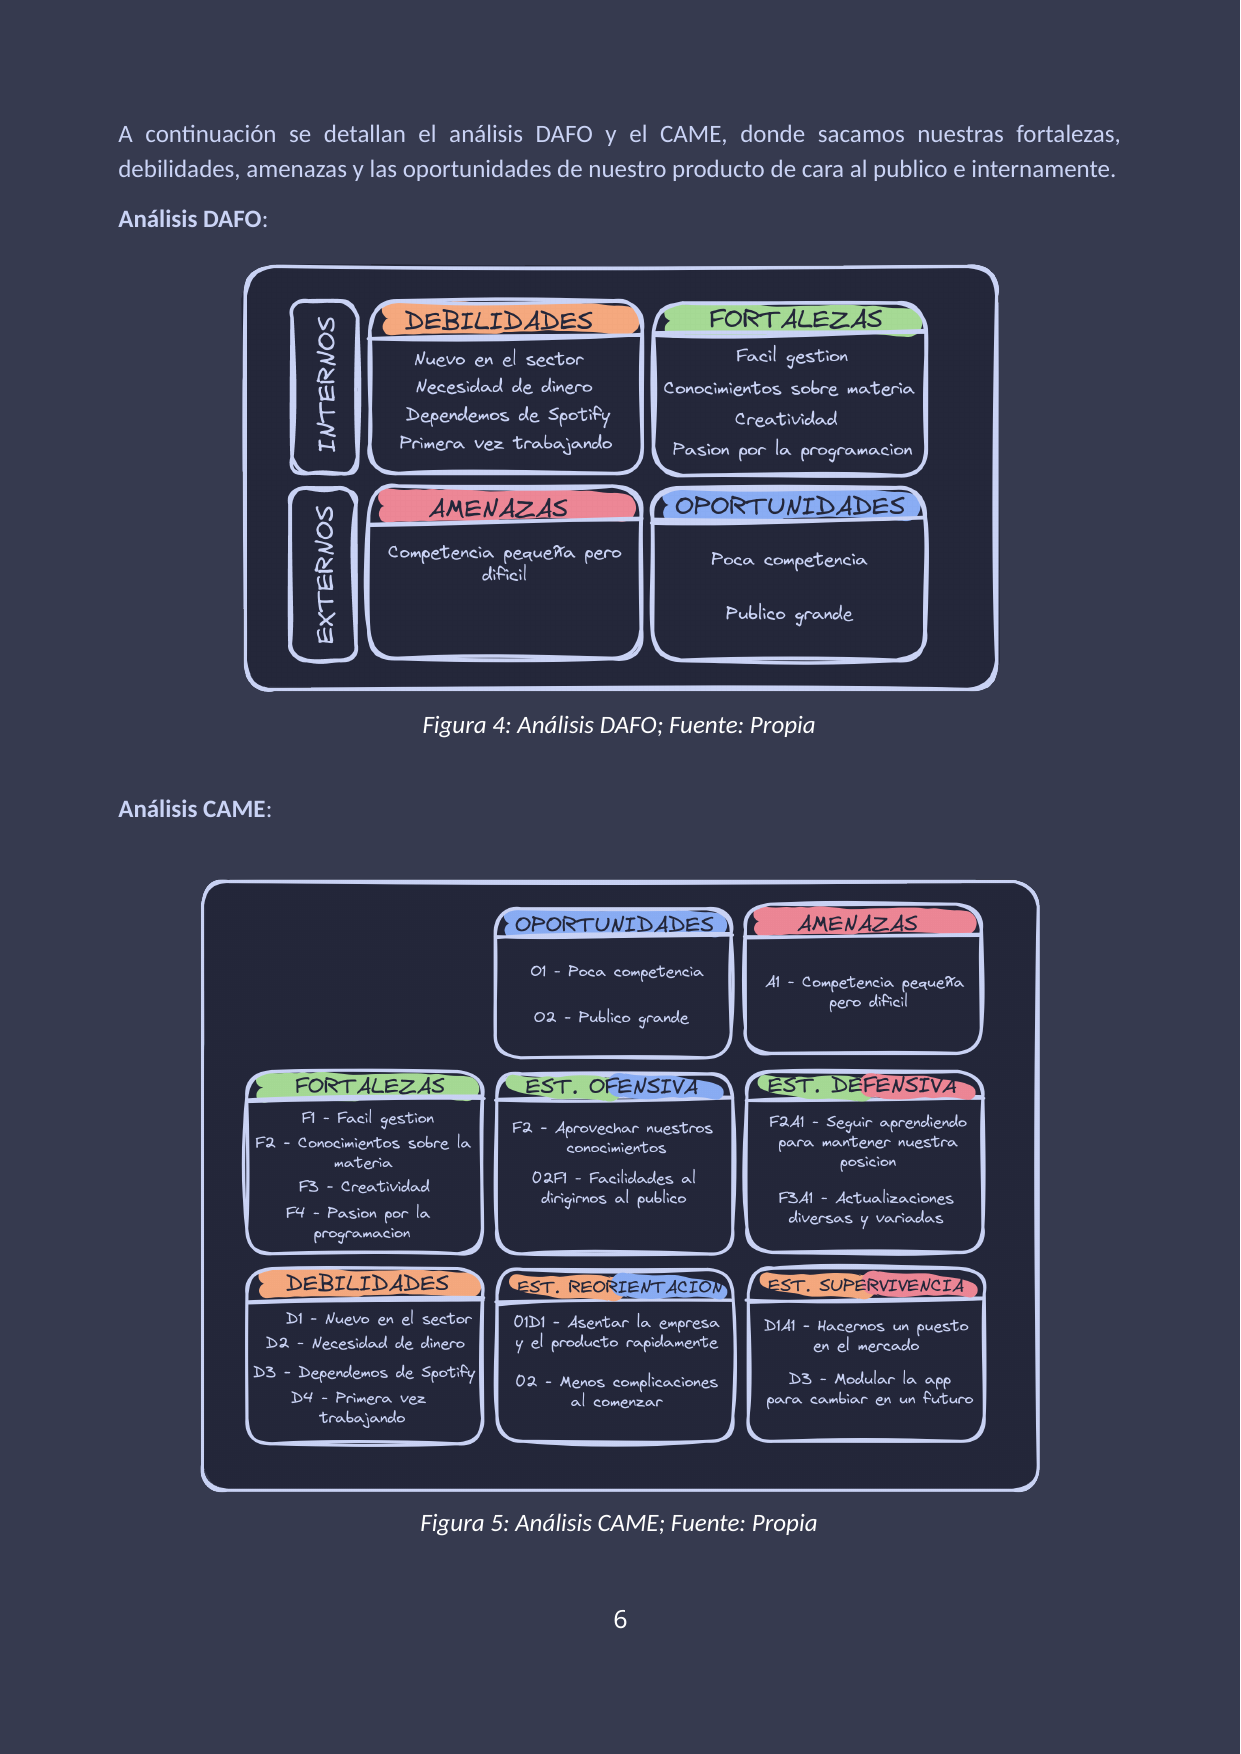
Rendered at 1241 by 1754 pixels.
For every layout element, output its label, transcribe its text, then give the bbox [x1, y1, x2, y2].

text A continuación se detallan el análisis DAFO y el CAME, donde sacamos nuestras fortalezas, debilidades, amenazas y las oportunidades de nuestro producto de cara al publico e internamente. [118, 118, 1122, 184]
text Análisis CAME: [118, 793, 1122, 824]
picture [225, 246, 1016, 709]
text Figura 4: Análisis DAFO; Fuente: Propia [225, 709, 1015, 739]
text Análisis DAFO: [118, 203, 1122, 233]
picture [184, 863, 1056, 1508]
text Figura 5: Análisis CAME; Fuente: Propia [185, 1508, 1055, 1538]
